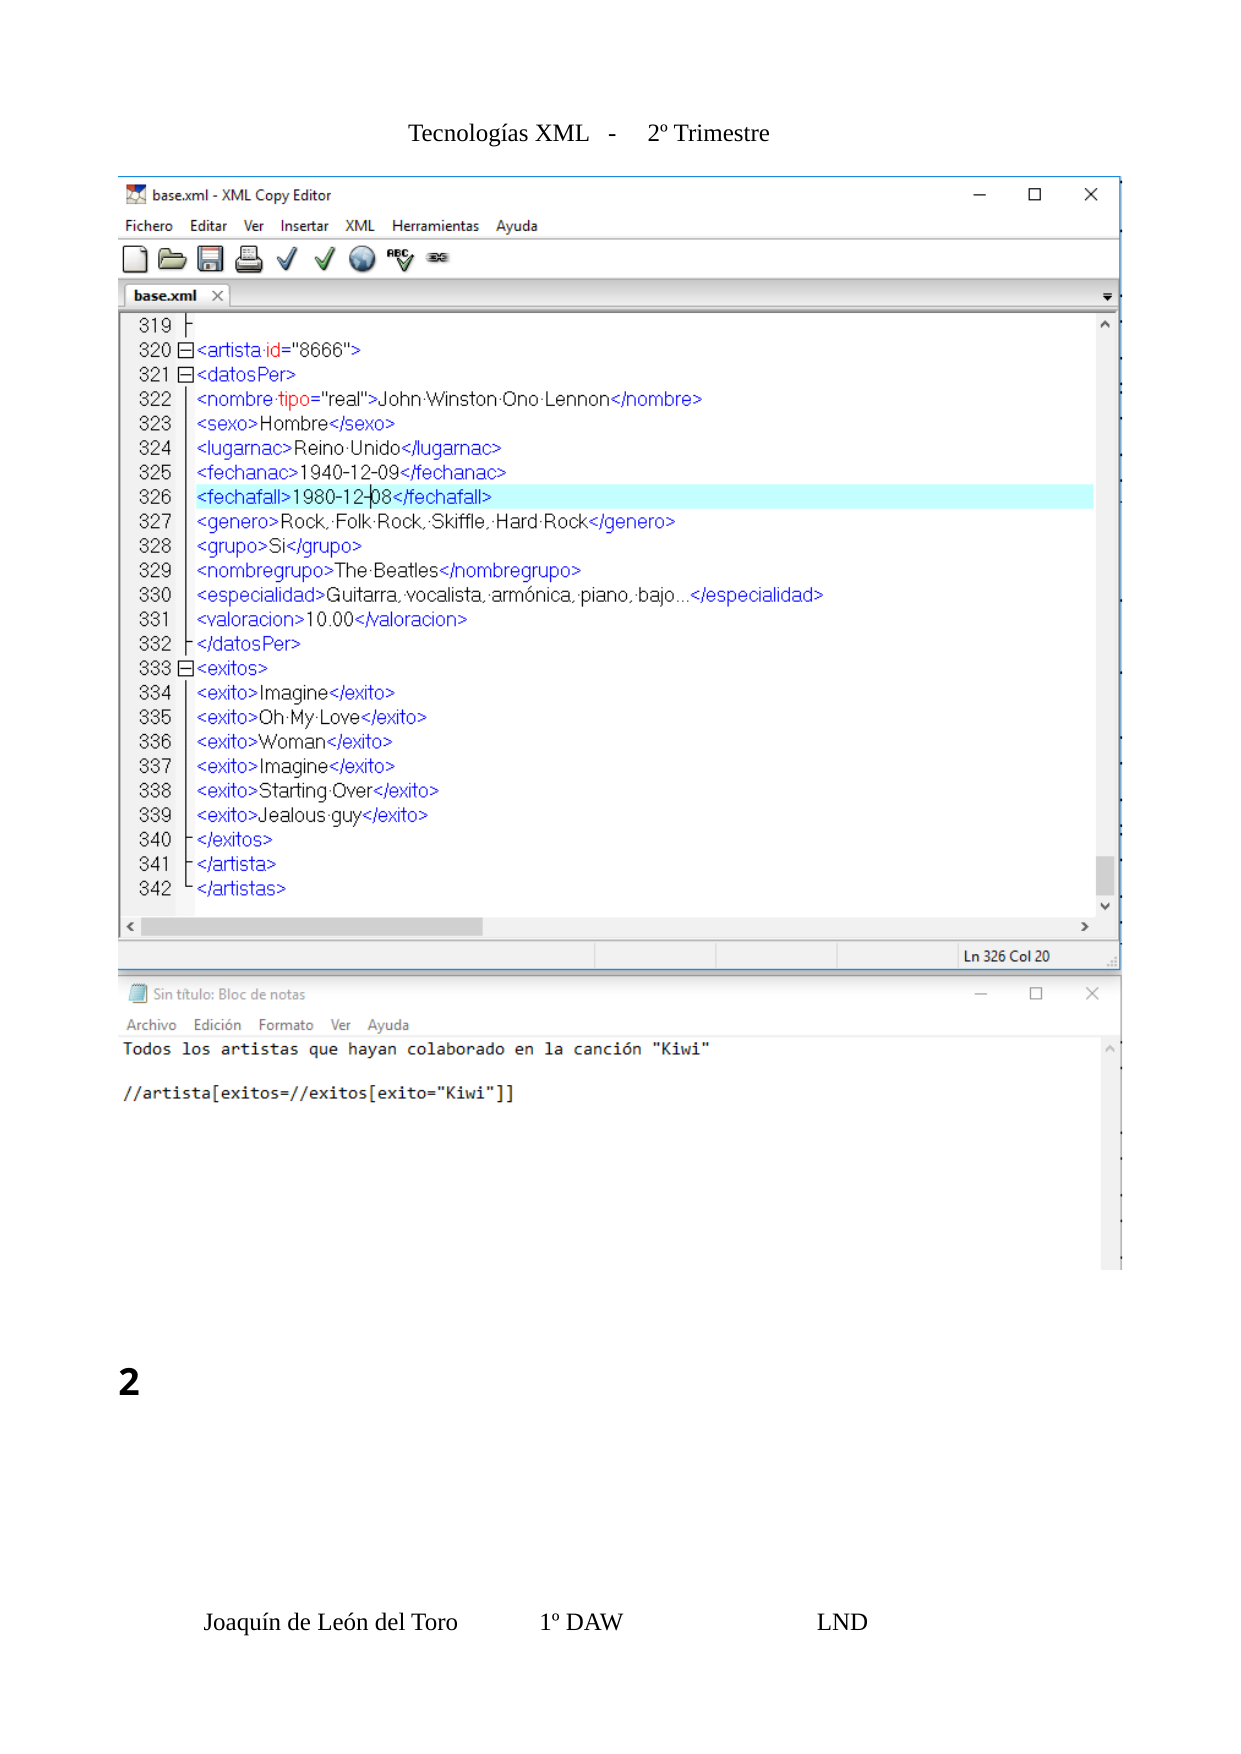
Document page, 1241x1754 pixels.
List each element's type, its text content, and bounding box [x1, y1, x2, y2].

picture [118, 176, 1123, 1270]
text 2 [118, 1356, 1122, 1407]
